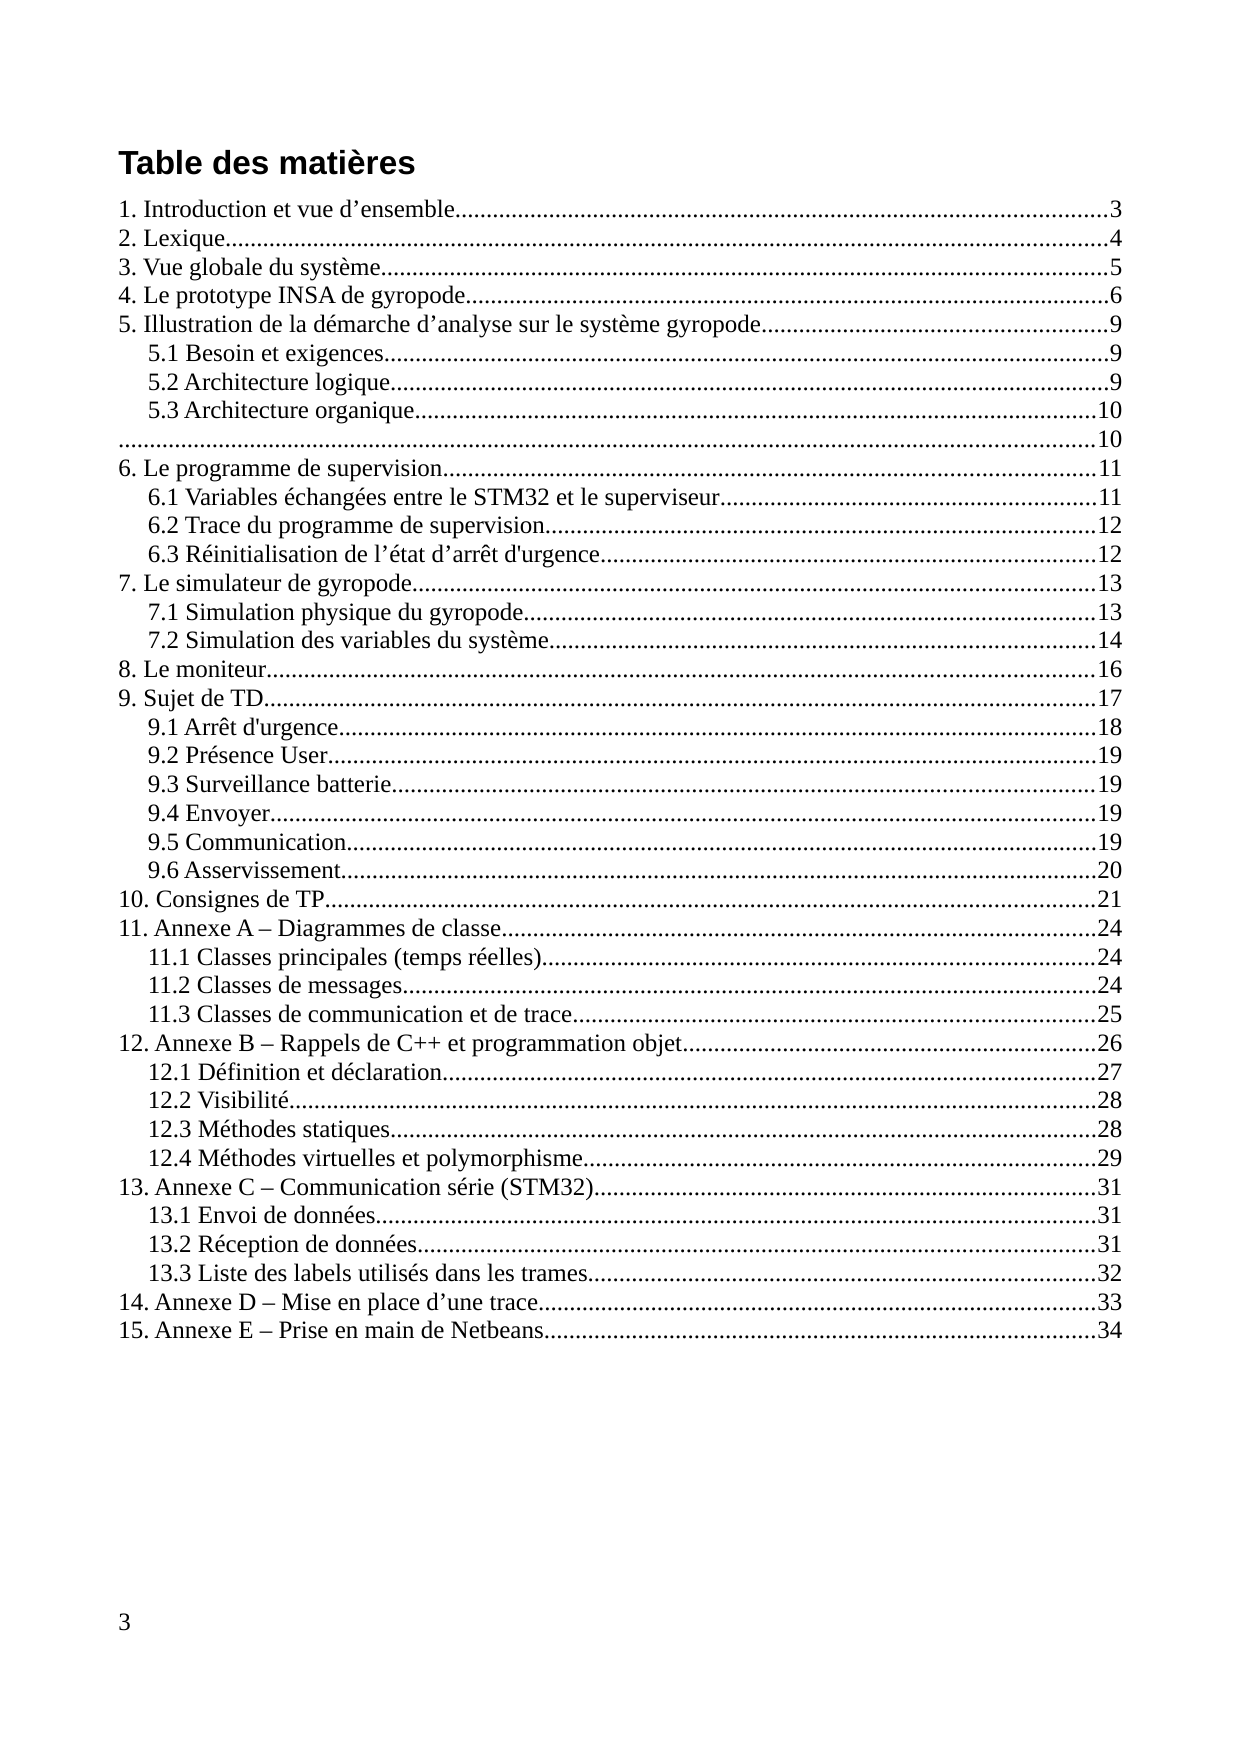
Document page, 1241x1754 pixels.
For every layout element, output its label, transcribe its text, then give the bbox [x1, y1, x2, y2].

text 3. Vue globale du système 5 [118, 252, 1122, 280]
text 13.1 Envoi de données 31 [148, 1200, 1122, 1229]
text 6.1 Variables échangées entre le STM32 et le superviseur 11 [148, 482, 1122, 510]
text 5. Illustration de la démarche d’analyse sur le système gyropode 9 [118, 309, 1122, 338]
text 11.3 Classes de communication et de trace 25 [148, 999, 1122, 1028]
text 7.2 Simulation des variables du système 14 [148, 625, 1122, 654]
text 12.4 Méthodes virtuelles et polymorphisme 29 [148, 1143, 1122, 1172]
text 9.2 Présence User 19 [148, 740, 1122, 769]
text 6.2 Trace du programme de supervision 12 [148, 510, 1122, 539]
text 2. Lexique 4 [118, 223, 1122, 252]
text 14. Annexe D – Mise en place d’une trace 33 [118, 1287, 1122, 1315]
text 7. Le simulateur de gyropode 13 [118, 568, 1122, 597]
text 5.2 Architecture logique 9 [148, 367, 1122, 395]
text 6. Le programme de supervision 11 [118, 453, 1122, 482]
text 9.1 Arrêt d'urgence 18 [148, 712, 1122, 740]
text 1. Introduction et vue d’ensemble 3 [118, 194, 1122, 223]
text 9.6 Asservissement 20 [148, 855, 1122, 884]
text 9. Sujet de TD 17 [118, 683, 1122, 712]
text 11.1 Classes principales (temps réelles) 24 [148, 942, 1122, 970]
text 7.1 Simulation physique du gyropode 13 [148, 597, 1122, 625]
text 6.3 Réinitialisation de l’état d’arrêt d'urgence 12 [148, 539, 1122, 568]
text 9.3 Surveillance batterie 19 [148, 769, 1122, 798]
text 9.5 Communication 19 [148, 827, 1122, 855]
text 5.3 Architecture organique 10 [148, 395, 1122, 424]
text 13. Annexe C – Communication série (STM32) 31 [118, 1172, 1122, 1200]
text 12.2 Visibilité 28 [148, 1085, 1122, 1114]
text 4. Le prototype INSA de gyropode 6 [118, 280, 1122, 309]
text 12.1 Définition et déclaration 27 [148, 1057, 1122, 1085]
text 13.2 Réception de données 31 [148, 1229, 1122, 1258]
text 15. Annexe E – Prise en main de Netbeans 34 [118, 1315, 1122, 1344]
text 11.2 Classes de messages 24 [148, 970, 1122, 999]
text 5.1 Besoin et exigences 9 [148, 338, 1122, 367]
text 8. Le moniteur 16 [118, 654, 1122, 683]
text 10. Consignes de TP 21 [118, 884, 1122, 913]
text 11. Annexe A – Diagrammes de classe 24 [118, 913, 1122, 942]
text 13.3 Liste des labels utilisés dans les trames 32 [148, 1258, 1122, 1287]
text 9.4 Envoyer 19 [148, 798, 1122, 827]
text 10 [118, 424, 1122, 453]
text 12.3 Méthodes statiques 28 [148, 1114, 1122, 1143]
subtitle Table des matières [118, 143, 1122, 182]
text 12. Annexe B – Rappels de C++ et programmation objet 26 [118, 1028, 1122, 1057]
